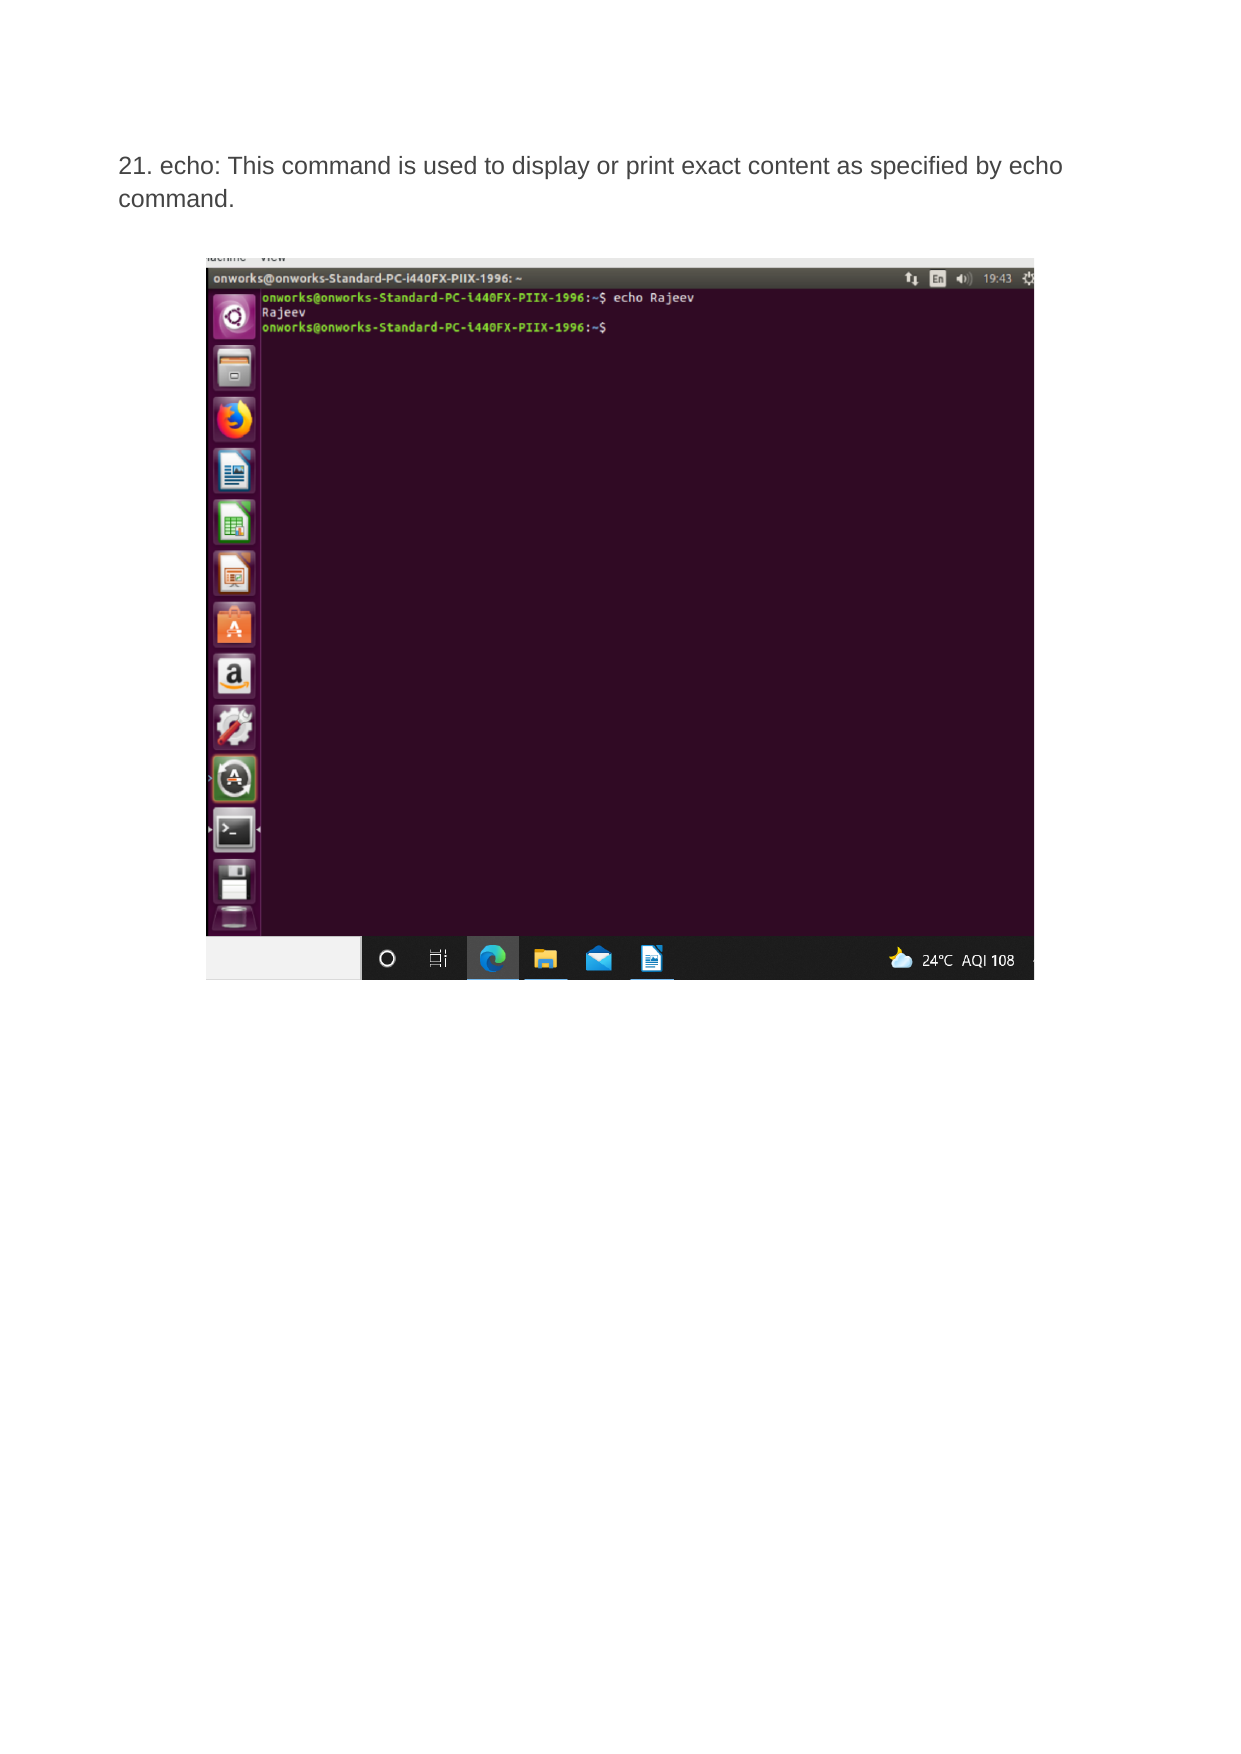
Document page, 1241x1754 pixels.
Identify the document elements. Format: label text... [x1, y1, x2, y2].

text 21. echo: This command is used to display or print exact content as specified by echo command. [118, 151, 1122, 213]
picture [206, 258, 1035, 980]
